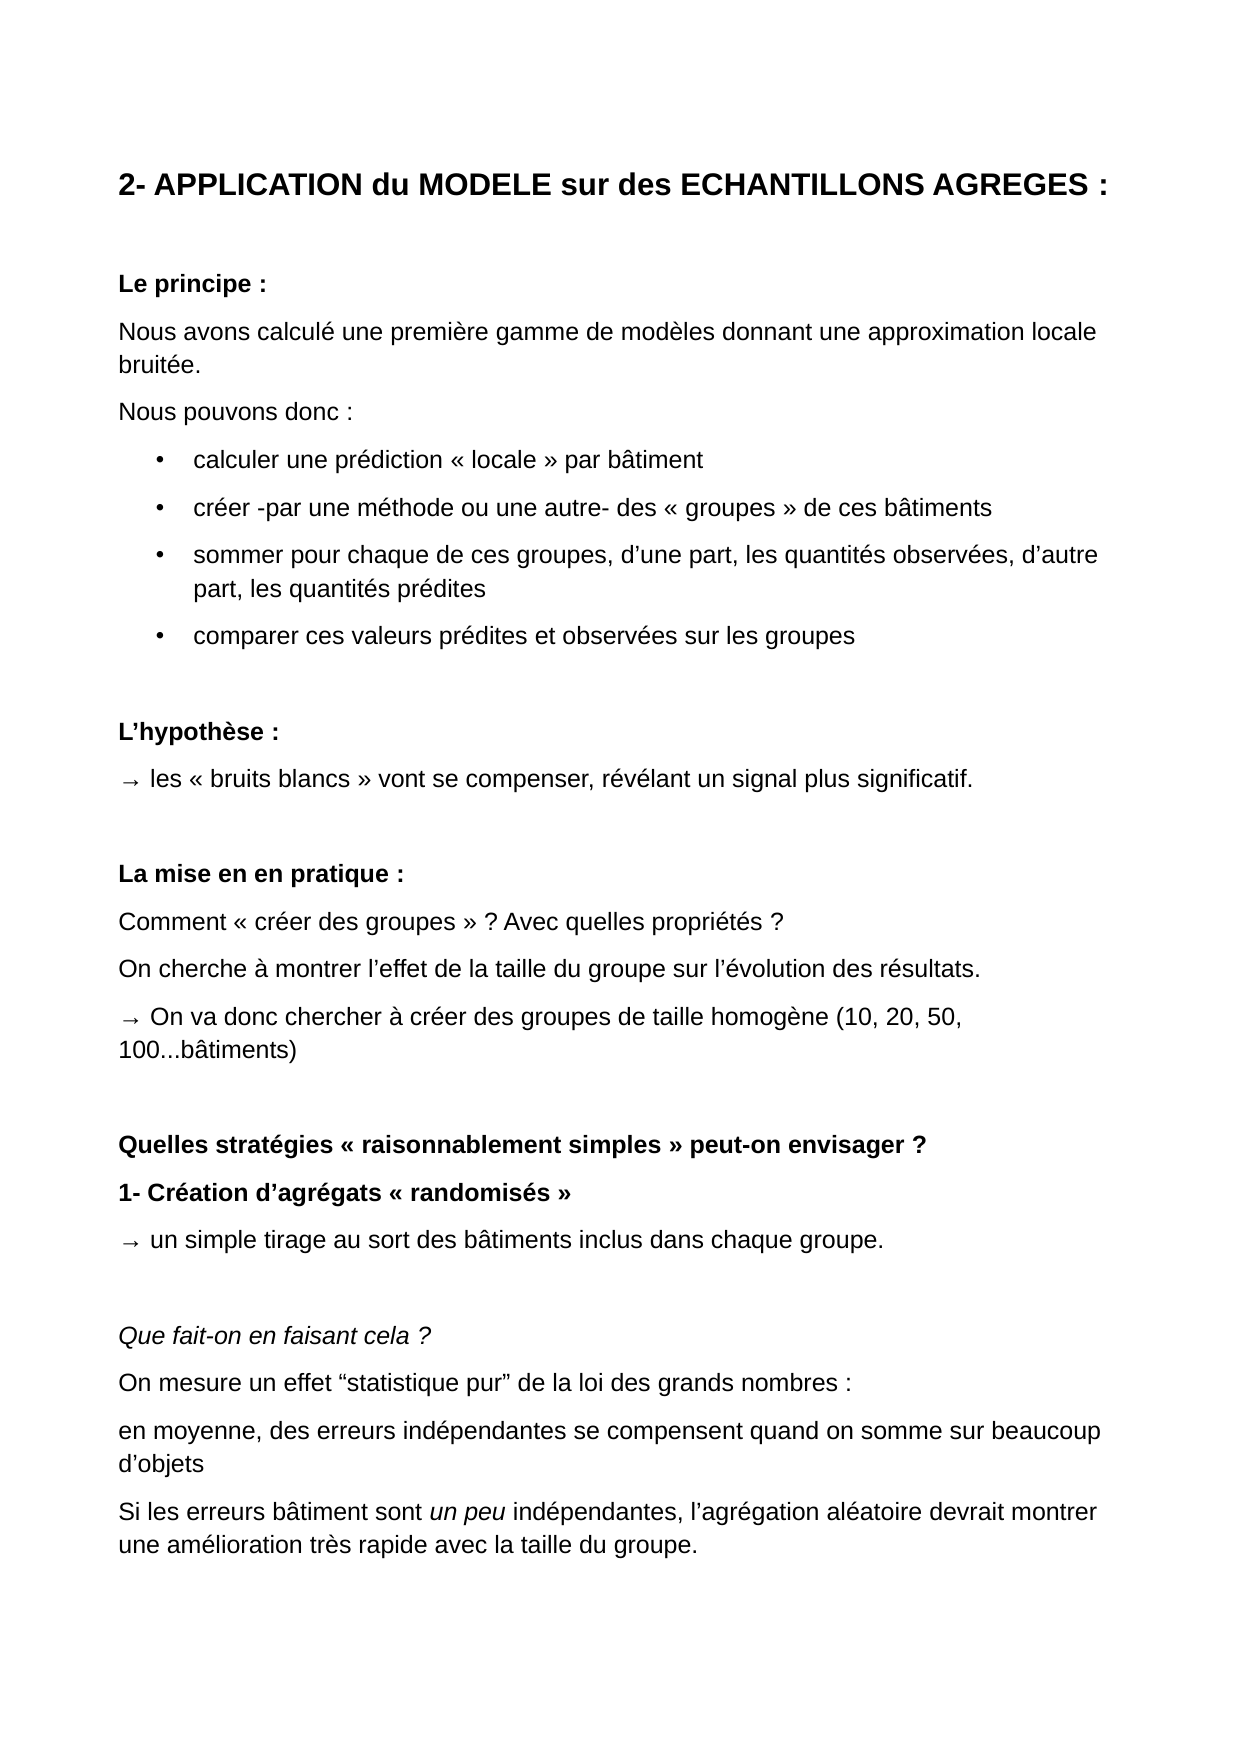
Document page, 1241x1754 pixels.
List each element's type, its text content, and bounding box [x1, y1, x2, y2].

list créer -par une méthode ou une autre- des « groupes » de ces bâtiments [156, 493, 1122, 522]
list sommer pour chaque de ces groupes, d’une part, les quantités observées, d’autre part, les quantités prédites [156, 540, 1122, 602]
text Que fait-on en faisant cela ? [118, 1321, 1122, 1349]
text → un simple tirage au sort des bâtiments inclus dans chaque groupe. [118, 1226, 1122, 1254]
text → les « bruits blancs » vont se compenser, révélant un signal plus significatif. [118, 764, 1122, 793]
text 2- APPLICATION du MODELE sur des ECHANTILLONS AGREGES : [118, 166, 1122, 202]
text On cherche à montrer l’effet de la taille du groupe sur l’évolution des résultats. [118, 954, 1122, 983]
text Quelles stratégies « raisonnablement simples » peut-on envisager ? [118, 1130, 1122, 1159]
text Le principe : [118, 269, 1122, 298]
text L’hypothèse : [118, 716, 1122, 745]
text On mesure un effet “statistique pur” de la loi des grands nombres : [118, 1368, 1122, 1397]
text 1- Création d’agrégats « randomisés » [118, 1178, 1122, 1207]
list calculer une prédiction « locale » par bâtiment [156, 445, 1122, 474]
text Si les erreurs bâtiment sont un peu indépendantes, l’agrégation aléatoire devrait montrer une amélioration très rapide avec la taille du groupe. [118, 1497, 1122, 1558]
list comparer ces valeurs prédites et observées sur les groupes [156, 621, 1122, 650]
text Nous avons calculé une première gamme de modèles donnant une approximation locale bruitée. [118, 317, 1122, 378]
text Nous pouvons donc : [118, 397, 1122, 426]
text La mise en en pratique : [118, 859, 1122, 888]
text en moyenne, des erreurs indépendantes se compensent quand on somme sur beaucoup d’objets [118, 1416, 1122, 1478]
text Comment « créer des groupes » ? Avec quelles propriétés ? [118, 907, 1122, 936]
text → On va donc chercher à créer des groupes de taille homogène (10, 20, 50, 100...bâtiments) [118, 1002, 1122, 1064]
